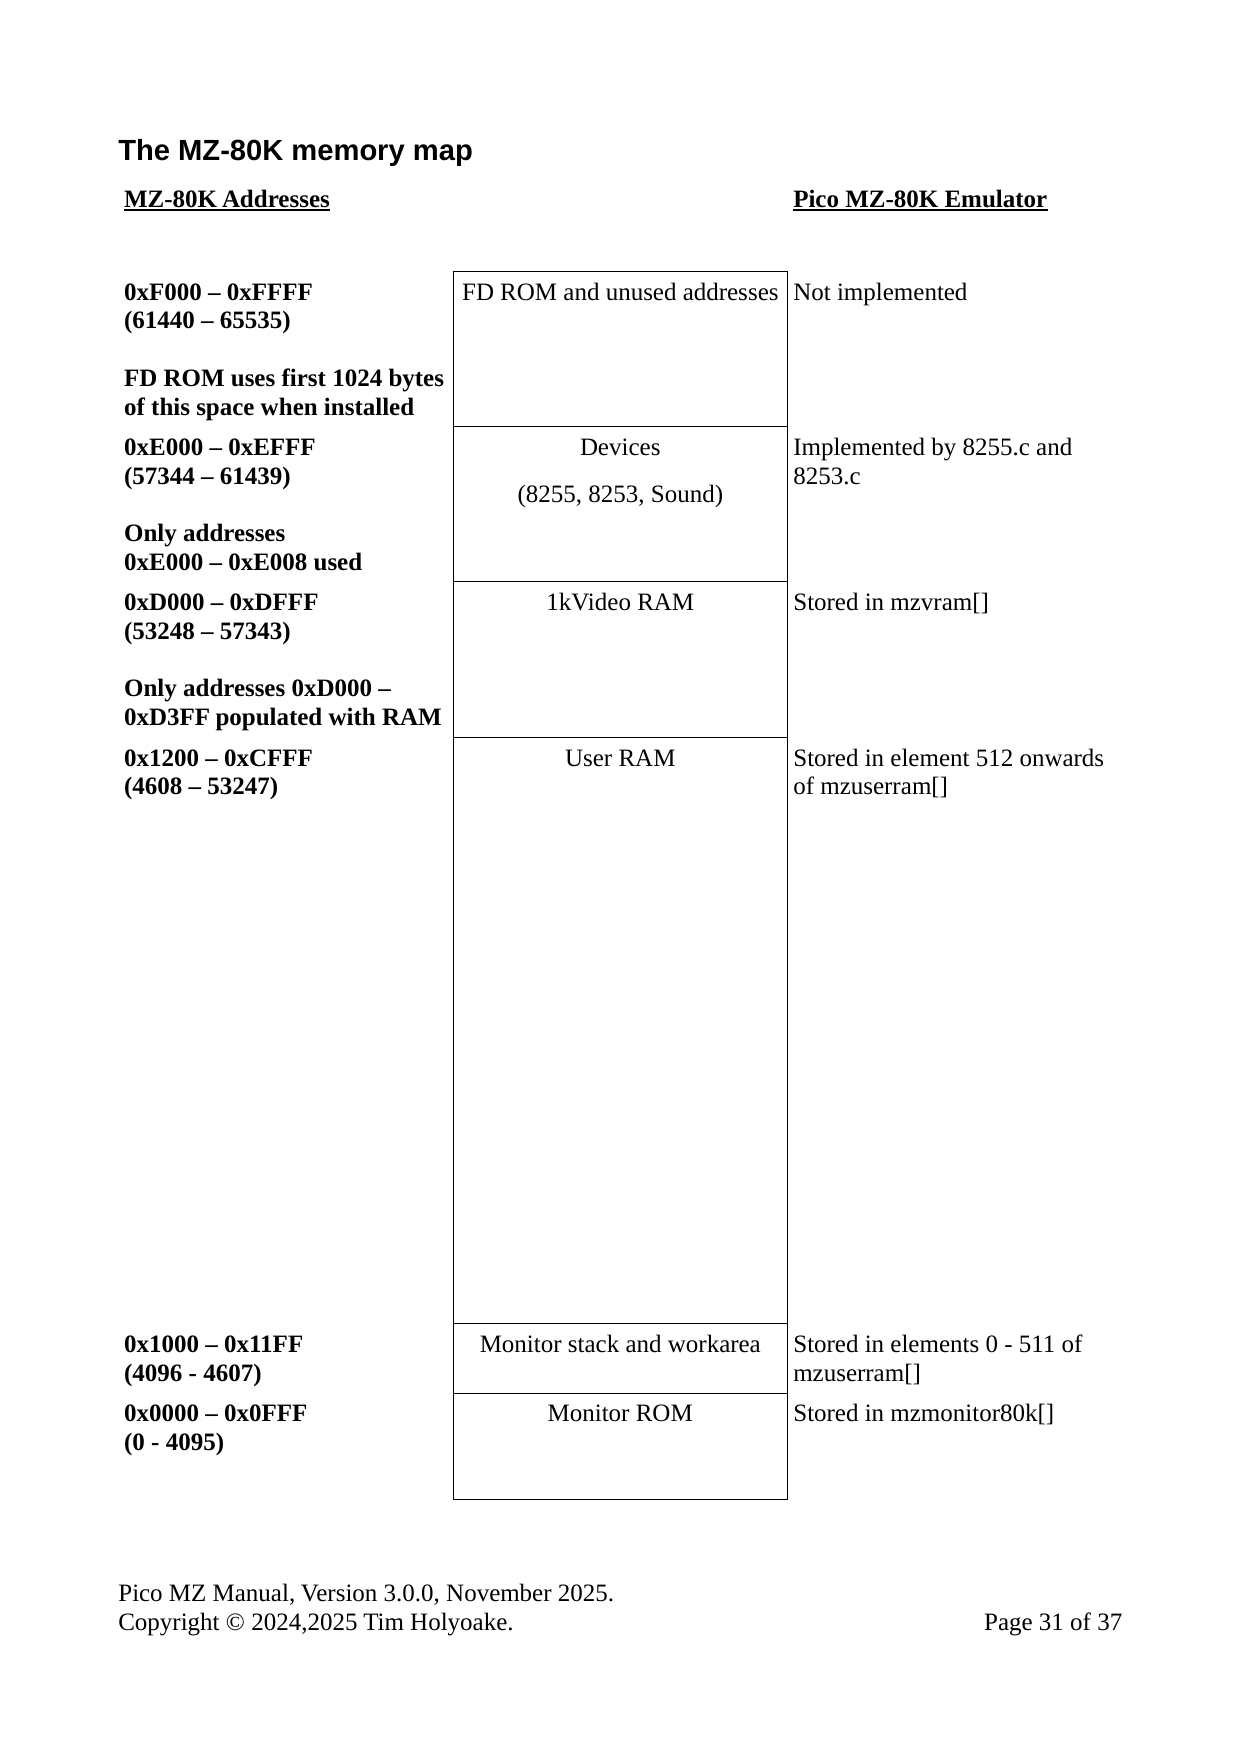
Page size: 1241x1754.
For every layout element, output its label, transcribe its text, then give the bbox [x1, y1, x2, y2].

table_cell User RAM [454, 738, 787, 1323]
table_cell 0xD000 – 0xDFFF (53248 – 57343) Only addresses 0xD000 – 0xD3FF populated with RAM [118, 581, 453, 737]
table_cell FD ROM and unused addresses [454, 272, 787, 426]
table_header MZ-80K Addresses [118, 179, 453, 271]
table_header Pico MZ-80K Emulator [788, 179, 1122, 271]
table_cell Stored in elements 0 - 511 of mzuserram[] [788, 1323, 1122, 1392]
table_cell 0xF000 – 0xFFFF (61440 – 65535) FD ROM uses first 1024 bytes of this space when installed [118, 271, 453, 426]
table_header [453, 179, 787, 271]
table_cell Stored in mzmonitor80k[] [788, 1393, 1122, 1499]
table_cell Monitor stack and workarea [454, 1324, 787, 1392]
table_cell Devices (8255, 8253, Sound) [454, 427, 787, 581]
table_cell 0xE000 – 0xEFFF (57344 – 61439) Only addresses 0xE000 – 0xE008 used [118, 426, 453, 581]
table_cell 0x1000 – 0x11FF (4096 - 4607) [118, 1323, 453, 1392]
table_cell Stored in element 512 onwards of mzuserram[] [788, 737, 1122, 1323]
table_cell Stored in mzvram[] [788, 581, 1122, 737]
table_cell 0x1200 – 0xCFFF (4608 – 53247) [118, 737, 453, 1323]
table_cell Monitor ROM [454, 1394, 787, 1499]
table_cell 1kVideo RAM [454, 582, 787, 737]
table_cell Not implemented [788, 271, 1122, 426]
table_cell 0x0000 – 0x0FFF (0 - 4095) [118, 1393, 453, 1499]
subtitle The MZ-80K memory map [118, 133, 1122, 166]
table_cell Implemented by 8255.c and 8253.c [788, 426, 1122, 581]
